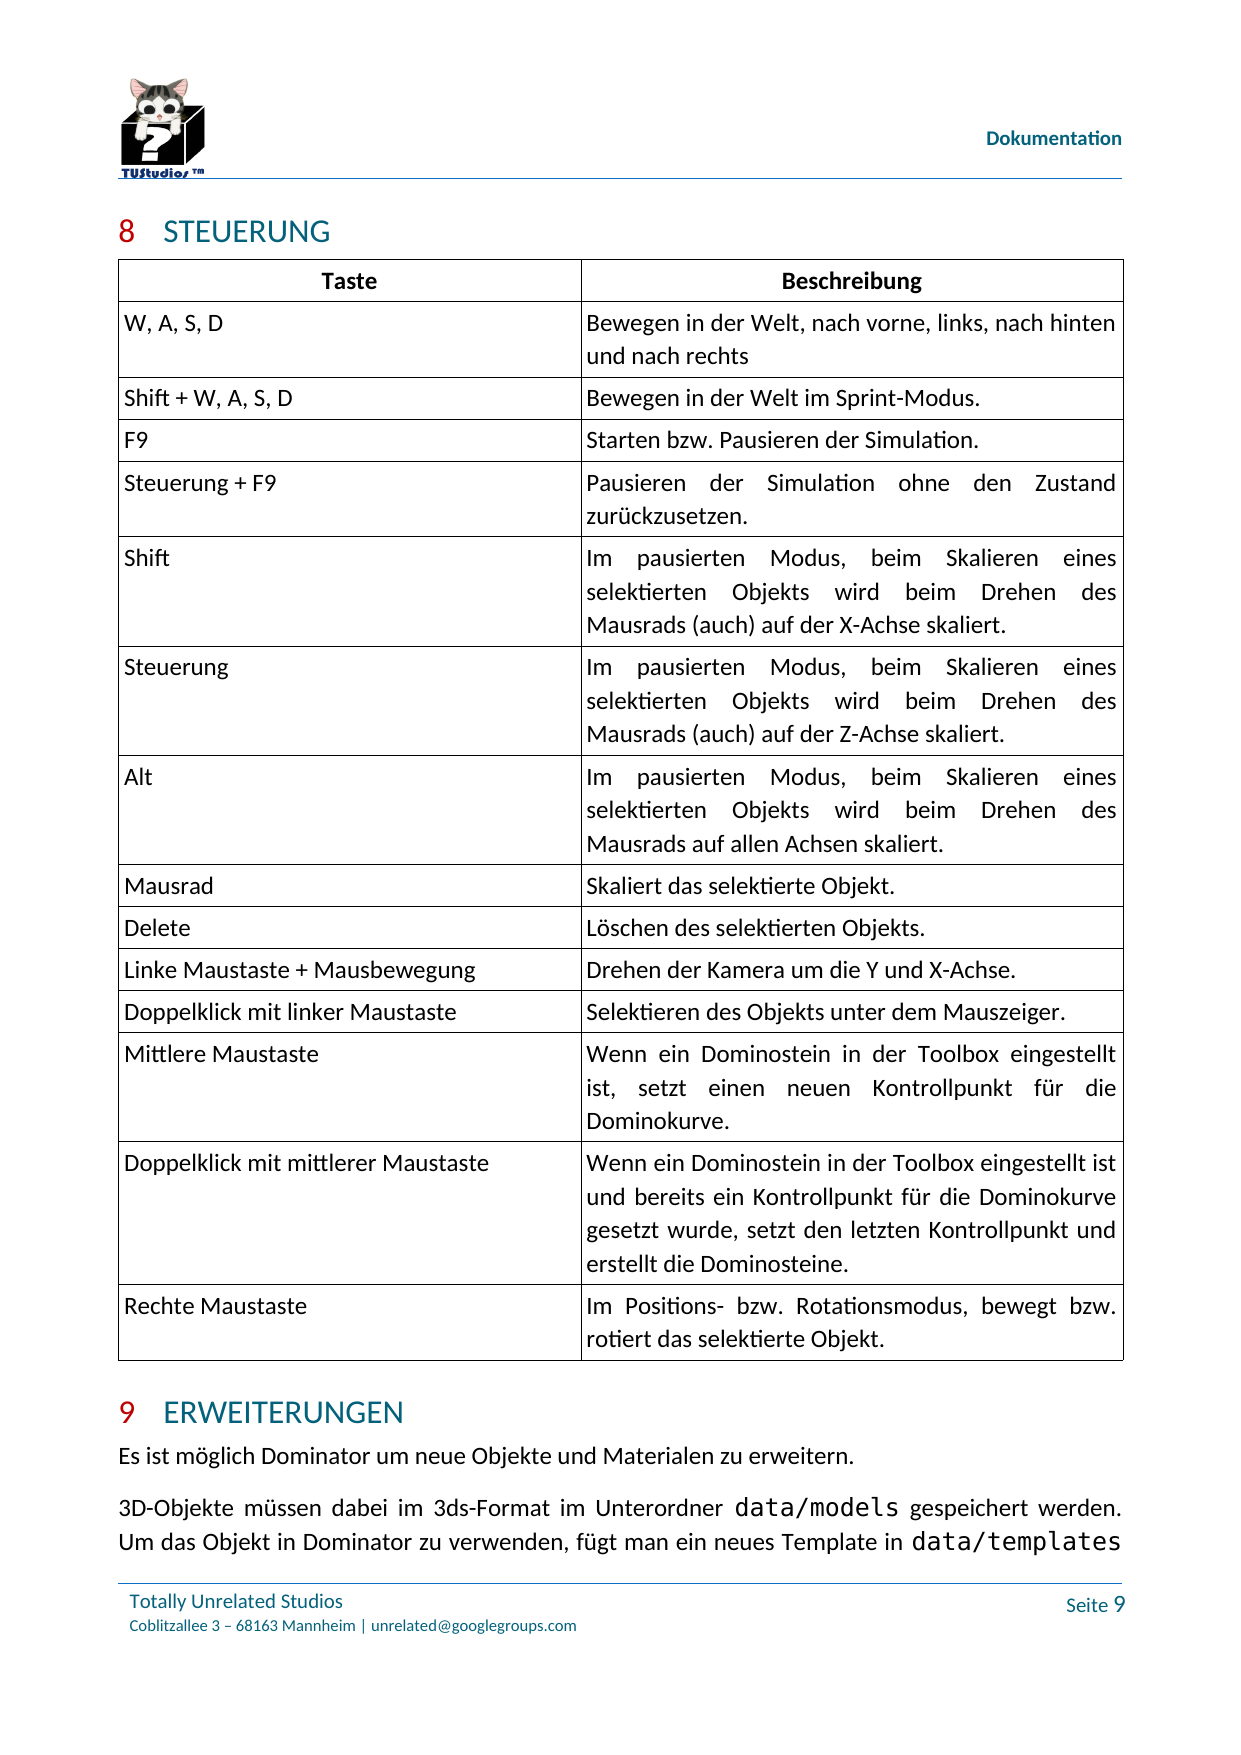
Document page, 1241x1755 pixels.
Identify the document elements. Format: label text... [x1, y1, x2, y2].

table_header Taste [119, 260, 581, 301]
table_cell Skaliert das selektierte Objekt. [582, 865, 1123, 906]
table_cell Im pausierten Modus, beim Skalieren eines selektierten Objekts wird beim Drehen des Mausrads (auch) auf der Z-Achse skaliert. [582, 647, 1123, 755]
table_cell Steuerung [119, 647, 581, 755]
table_cell Rechte Maustaste [119, 1285, 581, 1360]
table_cell Wenn ein Dominostein in der Toolbox eingestellt ist, setzt einen neuen Kontrollpunkt für die Dominokurve. [582, 1033, 1123, 1141]
subtitle Erweiterungen [118, 1391, 1122, 1432]
table_cell Doppelklick mit linker Maustaste [119, 991, 581, 1032]
table_cell Drehen der Kamera um die Y und X-Achse. [582, 949, 1123, 990]
table_cell Bewegen in der Welt im Sprint-Modus. [582, 378, 1123, 419]
table_cell Im pausierten Modus, beim Skalieren eines selektierten Objekts wird beim Drehen des Mausrads (auch) auf der X-Achse skaliert. [582, 537, 1123, 646]
picture [439, 1620, 450, 1633]
picture [245, 1620, 252, 1630]
table_cell Starten bzw. Pausieren der Simulation. [582, 420, 1123, 461]
table_cell W, A, S, D [119, 302, 581, 377]
table_cell Alt [119, 756, 581, 864]
table_cell Im Positions- bzw. Rotationsmodus, bewegt bzw. rotiert das selektierte Objekt. [582, 1285, 1123, 1360]
table_cell Wenn ein Dominostein in der Toolbox eingestellt ist und bereits ein Kontrollpunkt für die Dominokurve gesetzt wurde, setzt den letzten Kontrollpunkt und erstellt die Dominosteine. [582, 1142, 1123, 1284]
table_cell Mausrad [119, 865, 581, 906]
picture [282, 1620, 286, 1631]
text Es ist möglich Dominator um neue Objekte und Materialen zu erweitern. [118, 1440, 1122, 1471]
table_cell Shift + W, A, S, D [119, 378, 581, 419]
table_cell Pausieren der Simulation ohne den Zustand zurückzusetzen. [582, 462, 1123, 536]
table_cell F9 [119, 420, 581, 461]
table_cell Delete [119, 907, 581, 948]
picture [118, 73, 207, 179]
table_header Beschreibung [582, 260, 1123, 301]
table_cell Selektieren des Objekts unter dem Mauszeiger. [582, 991, 1123, 1032]
subtitle Steuerung [118, 210, 1122, 251]
table_cell Steuerung + F9 [119, 462, 581, 536]
table_cell Shift [119, 537, 581, 646]
table_cell Bewegen in der Welt, nach vorne, links, nach hinten und nach rechts [582, 302, 1123, 377]
table_cell Löschen des selektierten Objekts. [582, 907, 1123, 948]
table_cell Doppelklick mit mittlerer Maustaste [119, 1142, 581, 1284]
table_cell Im pausierten Modus, beim Skalieren eines selektierten Objekts wird beim Drehen des Mausrads auf allen Achsen skaliert. [582, 756, 1123, 864]
table_cell Linke Maustaste + Mausbewegung [119, 949, 581, 990]
table_cell Mittlere Maustaste [119, 1033, 581, 1141]
text 3D-Objekte müssen dabei im 3ds-Format im Unterordner data/models gespeichert werden. Um das Objekt in Dominator zu verwenden, fügt man ein neues Template in data/templates [118, 1492, 1122, 1557]
